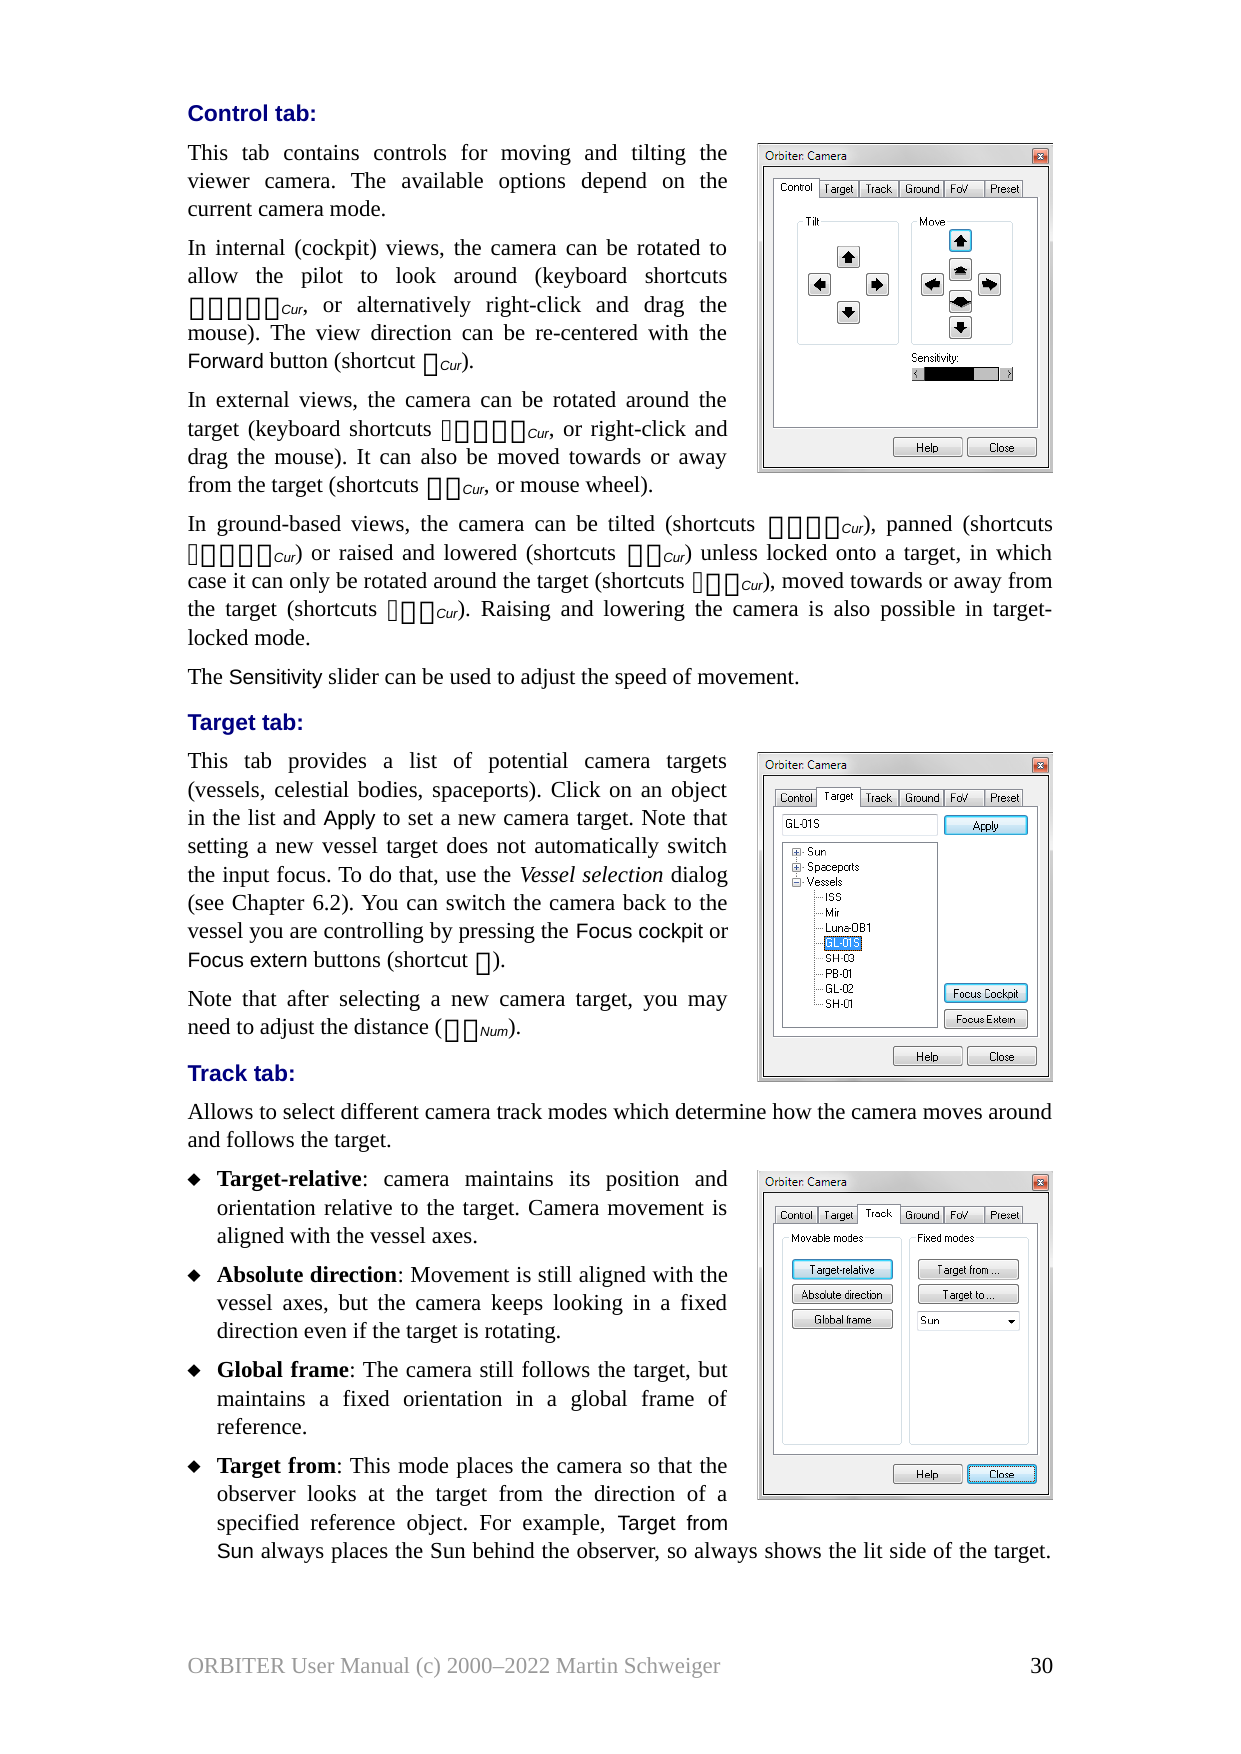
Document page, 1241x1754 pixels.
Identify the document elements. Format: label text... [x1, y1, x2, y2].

picture [757, 143, 1053, 473]
list Absolute direction: Movement is still aligned with the vessel axes, but the camera keeps looking in a fixed direction even if the target is rotating. [187, 1260, 757, 1345]
text Allows to select different camera track modes which determine how the camera moves around and follows the target. [187, 1097, 1053, 1153]
list Target-relative: camera maintains its position and orientation relative to the target. Camera movement is aligned with the vessel axes. [187, 1164, 1053, 1249]
picture [757, 1170, 1053, 1500]
text In external views, the camera can be rotated around the target (keyboard shortcuts Cur, or right-click and drag the mouse). It can also be moved towards or away from the target (shortcuts Cur, or mouse wheel). [187, 385, 1053, 499]
list Target from: This mode places the camera so that the observer looks at the target from the direction of a specified reference object. For example, Target from Sun always places the Sun behind the observer, so always shows the lit side of the target. [187, 1451, 1053, 1564]
text In ground-based views, the camera can be tilted (shortcuts Cur), panned (shortcuts Cur) or raised and lowered (shortcuts Cur) unless locked onto a target, in which case it can only be rotated around the target (shortcuts Cur), moved towards or away from the target (shortcuts Cur). Raising and lowering the camera is also possible in target-locked mode. [187, 509, 1053, 651]
subtitle Control tab: [187, 100, 1053, 127]
picture [757, 752, 1053, 1082]
text In internal (cockpit) views, the camera can be rotated to allow the pilot to look around (keyboard shortcuts Cur, or alternatively right-click and drag the mouse). The view direction can be re-centered with the Forward button (shortcut Cur). [187, 233, 757, 375]
list Global frame: The camera still follows the target, but maintains a fixed orientation in a global frame of reference. [187, 1355, 757, 1440]
text This tab provides a list of potential camera targets (vessels, celestial bodies, spaceports). Click on an object in the list and Apply to set a new camera target. Note that setting a new vessel target does not automatically switch the input focus. To do that, use the Vessel selection dialog (see Chapter 6.1). You can switch the camera back to the vessel you are controlling by pressing the Focus cockpit or Focus extern buttons (shortcut ). [187, 746, 1053, 973]
text The Sensitivity slider can be used to adjust the speed of movement. [187, 662, 1053, 690]
subtitle Track tab: [187, 1060, 1053, 1086]
text This tab contains controls for moving and tilting the viewer camera. The available options depend on the current camera mode. [187, 137, 1053, 222]
subtitle Target tab: [187, 709, 1053, 736]
text Note that after selecting a new camera target, you may need to adjust the distance (Num). [187, 984, 757, 1040]
